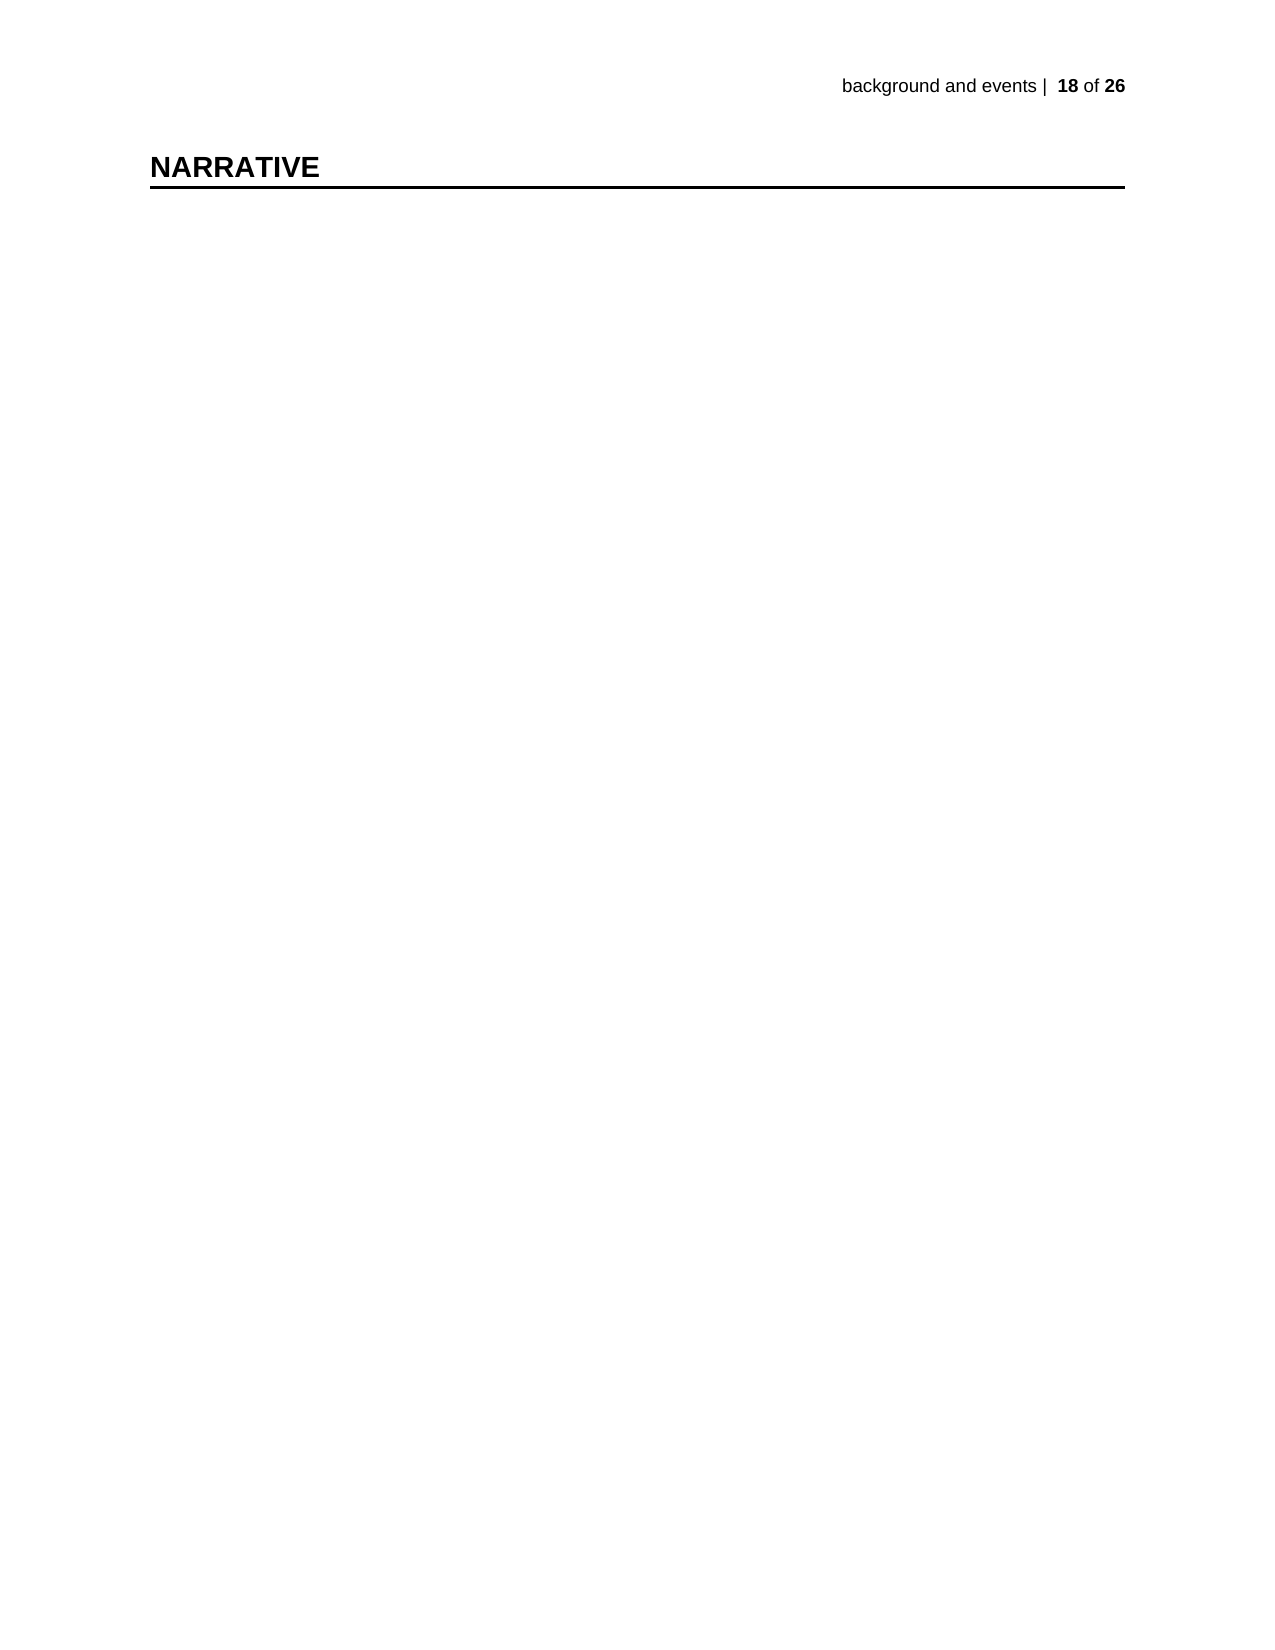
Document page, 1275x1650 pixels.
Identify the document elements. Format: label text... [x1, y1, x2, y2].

subtitle NARRATIVE [150, 150, 1125, 186]
